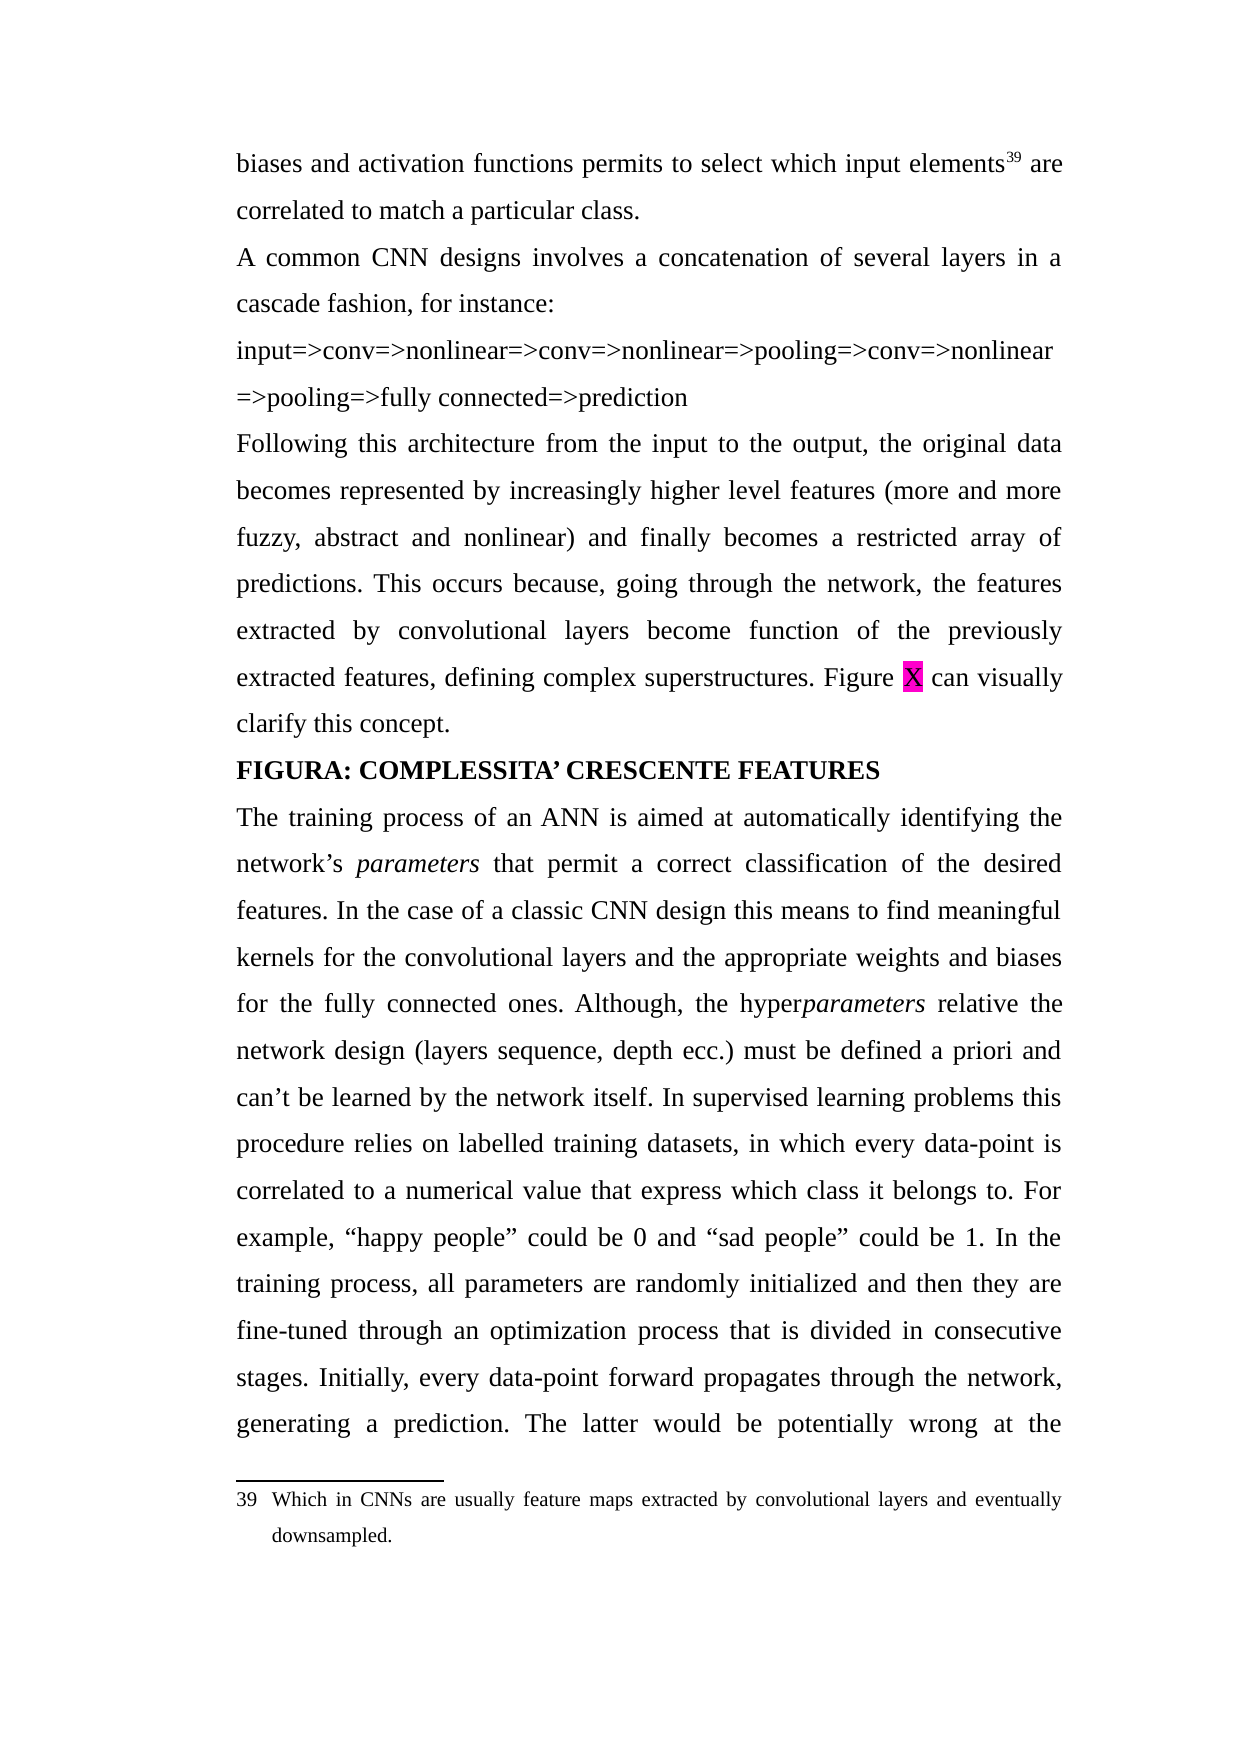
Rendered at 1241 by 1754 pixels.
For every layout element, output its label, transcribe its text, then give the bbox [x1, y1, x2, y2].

text input=>conv=>nonlinear=>conv=>nonlinear=>pooling=>conv=>nonlinear=>pooling=>fully connected=>prediction [236, 334, 1063, 412]
text The training process of an ANN is aimed at automatically identifying the network’s parameters that permit a correct classification of the desired features. In the case of a classic CNN design this means to find meaningful kernels for the convolutional layers and the appropriate weights and biases for the fully connected ones. Although, the hyperparameters relative the network design (layers sequence, depth ecc.) must be defined a priori and can’t be learned by the network itself. In supervised learning problems this procedure relies on labelled training datasets, in which every data-point is correlated to a numerical value that express which class it belongs to. For example, “happy people” could be 0 and “sad people” could be 1. In the training process, all parameters are randomly initialized and then they are fine-tuned through an optimization process that is divided in consecutive stages. Initially, every data-point forward propagates through the network, generating a prediction. The latter would be potentially wrong at the [236, 801, 1063, 1439]
text Which in CNNs are usually feature maps extracted by convolutional layers and eventually downsampled. [236, 1487, 1063, 1547]
text biases and activation functions permits to select which input elements are correlated to match a particular class. [236, 148, 1063, 225]
text FIGURA: COMPLESSITA’ CRESCENTE FEATURES [236, 754, 1063, 785]
text A common CNN designs involves a concatenation of several layers in a cascade fashion, for instance: [236, 241, 1063, 319]
text Following this architecture from the input to the output, the original data becomes represented by increasingly higher level features (more and more fuzzy, abstract and nonlinear) and finally becomes a restricted array of predictions. This occurs because, going through the network, the features extracted by convolutional layers become function of the previously extracted features, defining complex superstructures. Figure X can visually clarify this concept. [236, 428, 1063, 739]
